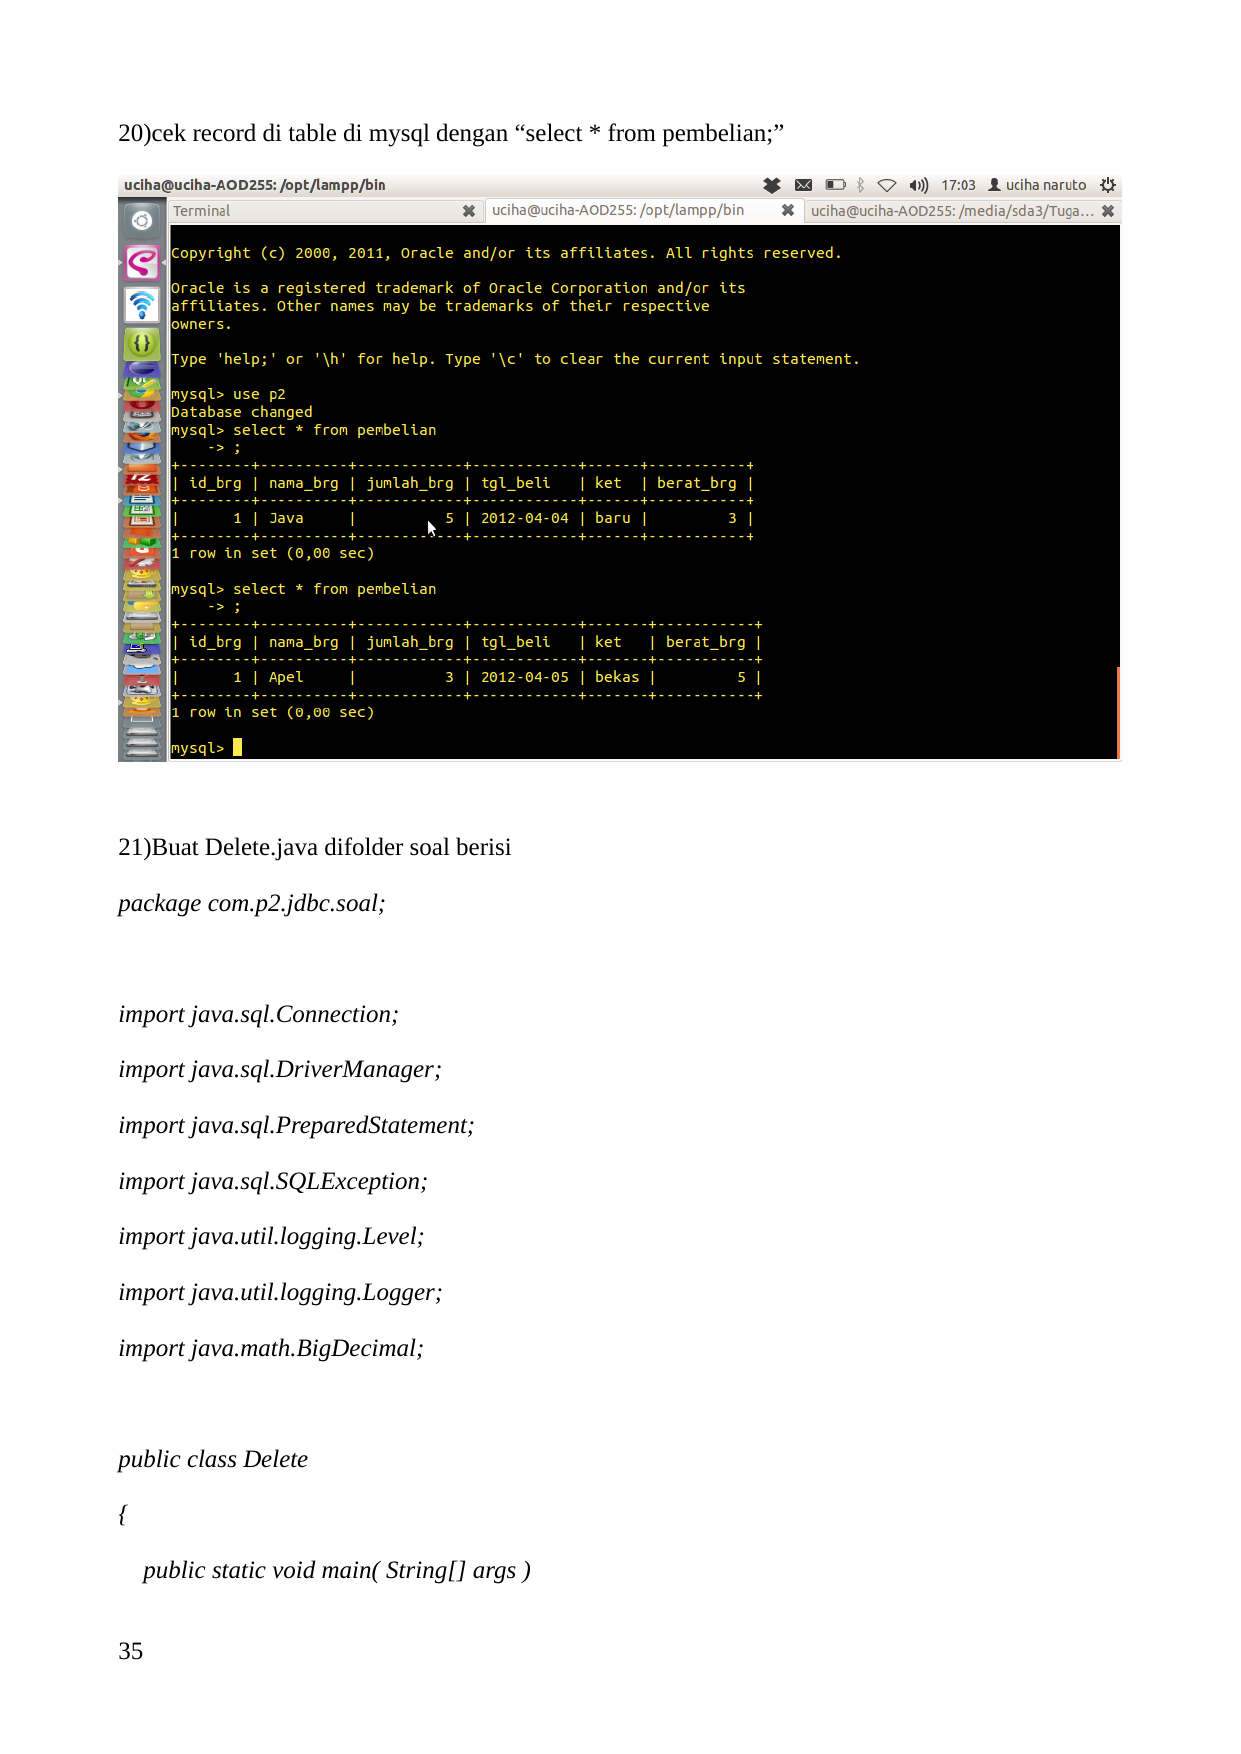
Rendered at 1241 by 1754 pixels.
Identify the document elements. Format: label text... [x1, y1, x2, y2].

text package com.p2.jdbc.soal; [118, 888, 1122, 916]
text import java.math.BigDecimal; [118, 1333, 1122, 1361]
text import java.sql.PreparedStatement; [118, 1110, 1122, 1139]
text import java.sql.DriverManager; [118, 1054, 1122, 1083]
text public class Delete [118, 1444, 1122, 1473]
text import java.sql.Connection; [118, 999, 1122, 1028]
text { [118, 1499, 1122, 1528]
text import java.util.logging.Level; [118, 1221, 1122, 1250]
list Buat Delete.java difolder soal berisi [118, 832, 1122, 861]
text import java.util.logging.Logger; [118, 1277, 1122, 1306]
list cek record di table di mysql dengan “select * from pembelian;” [118, 118, 1122, 147]
picture [118, 173, 1123, 762]
text import java.sql.SQLException; [118, 1166, 1122, 1194]
text public static void main( String[] args ) [118, 1555, 1122, 1584]
